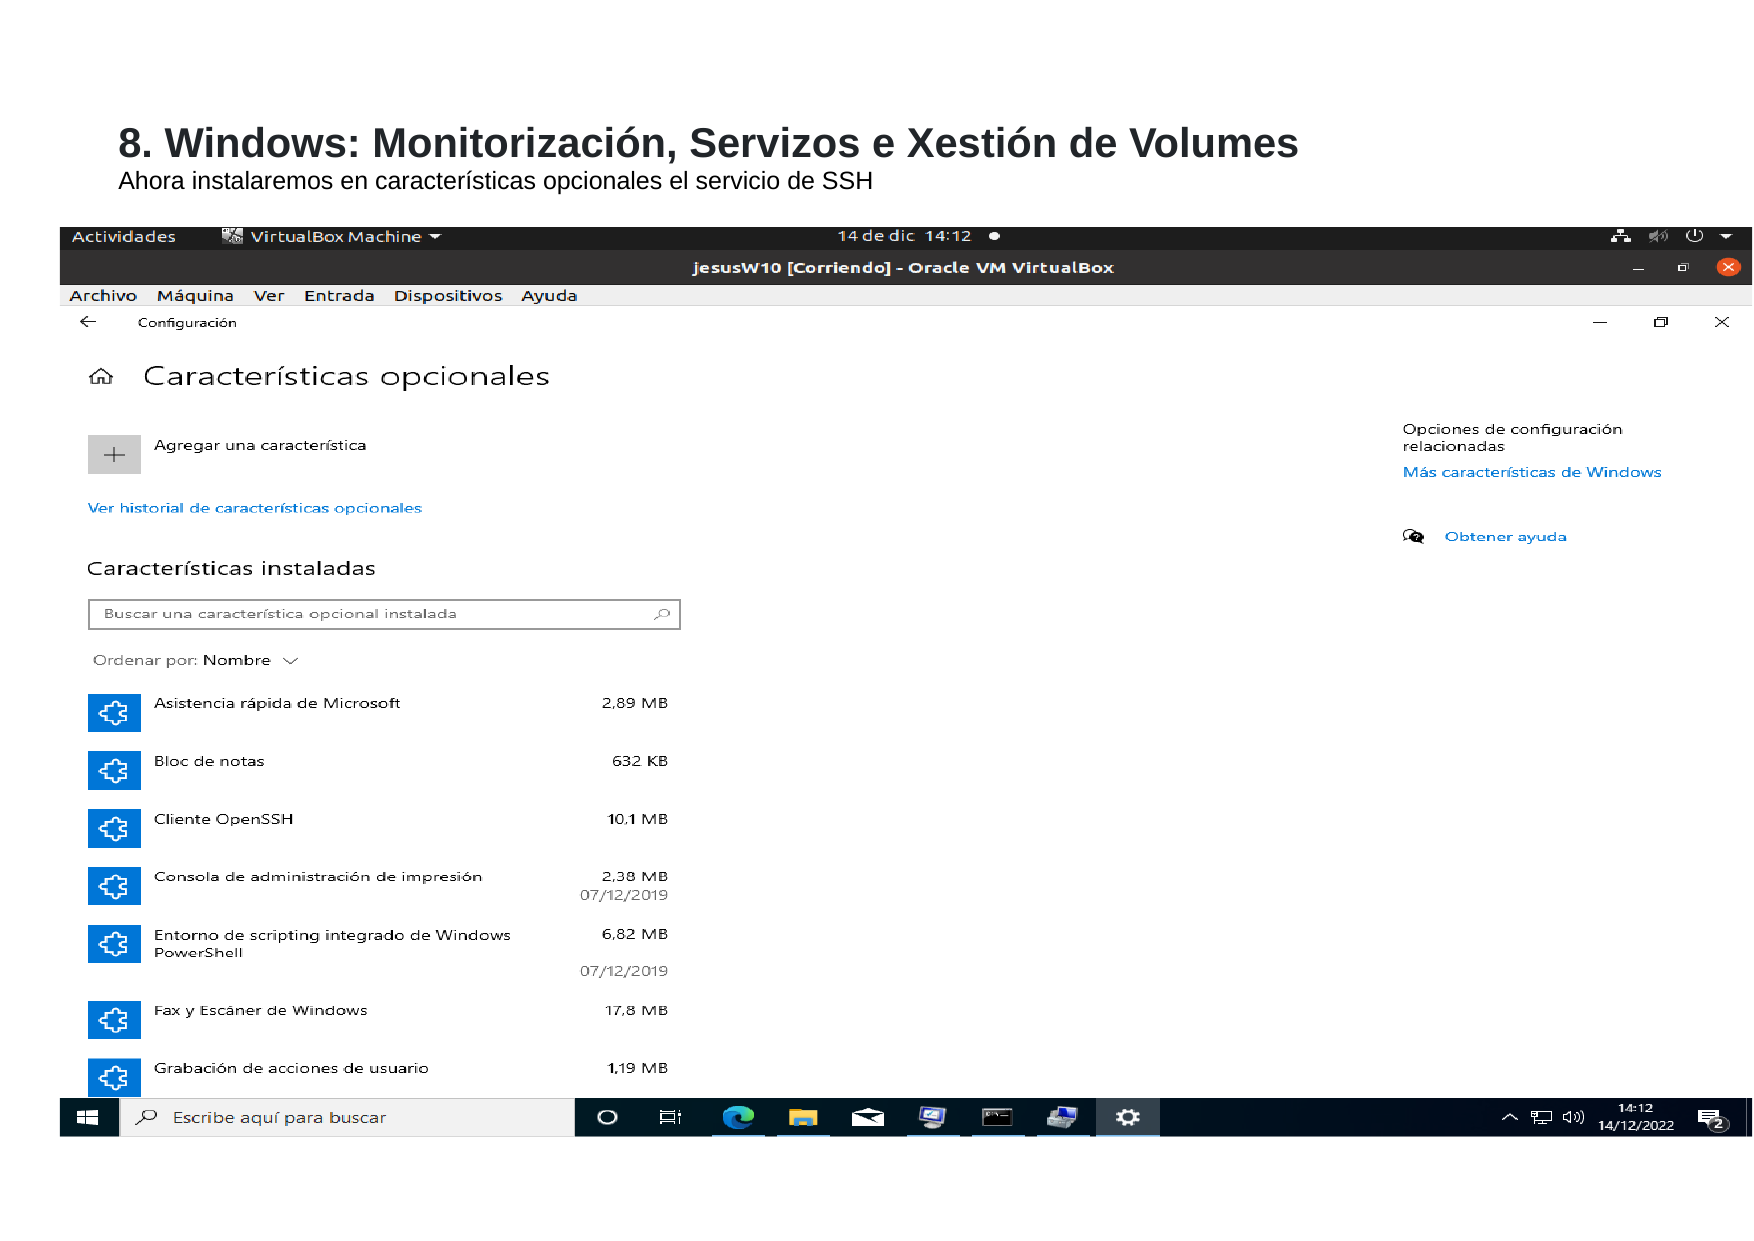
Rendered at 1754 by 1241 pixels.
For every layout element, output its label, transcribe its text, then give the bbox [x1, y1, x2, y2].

text 8. Windows: Monitorización, Servizos e Xestión de Volumes [118, 118, 1636, 166]
text Ahora instalaremos en características opcionales el servicio de SSH [118, 166, 1636, 195]
picture [59, 227, 1753, 1137]
